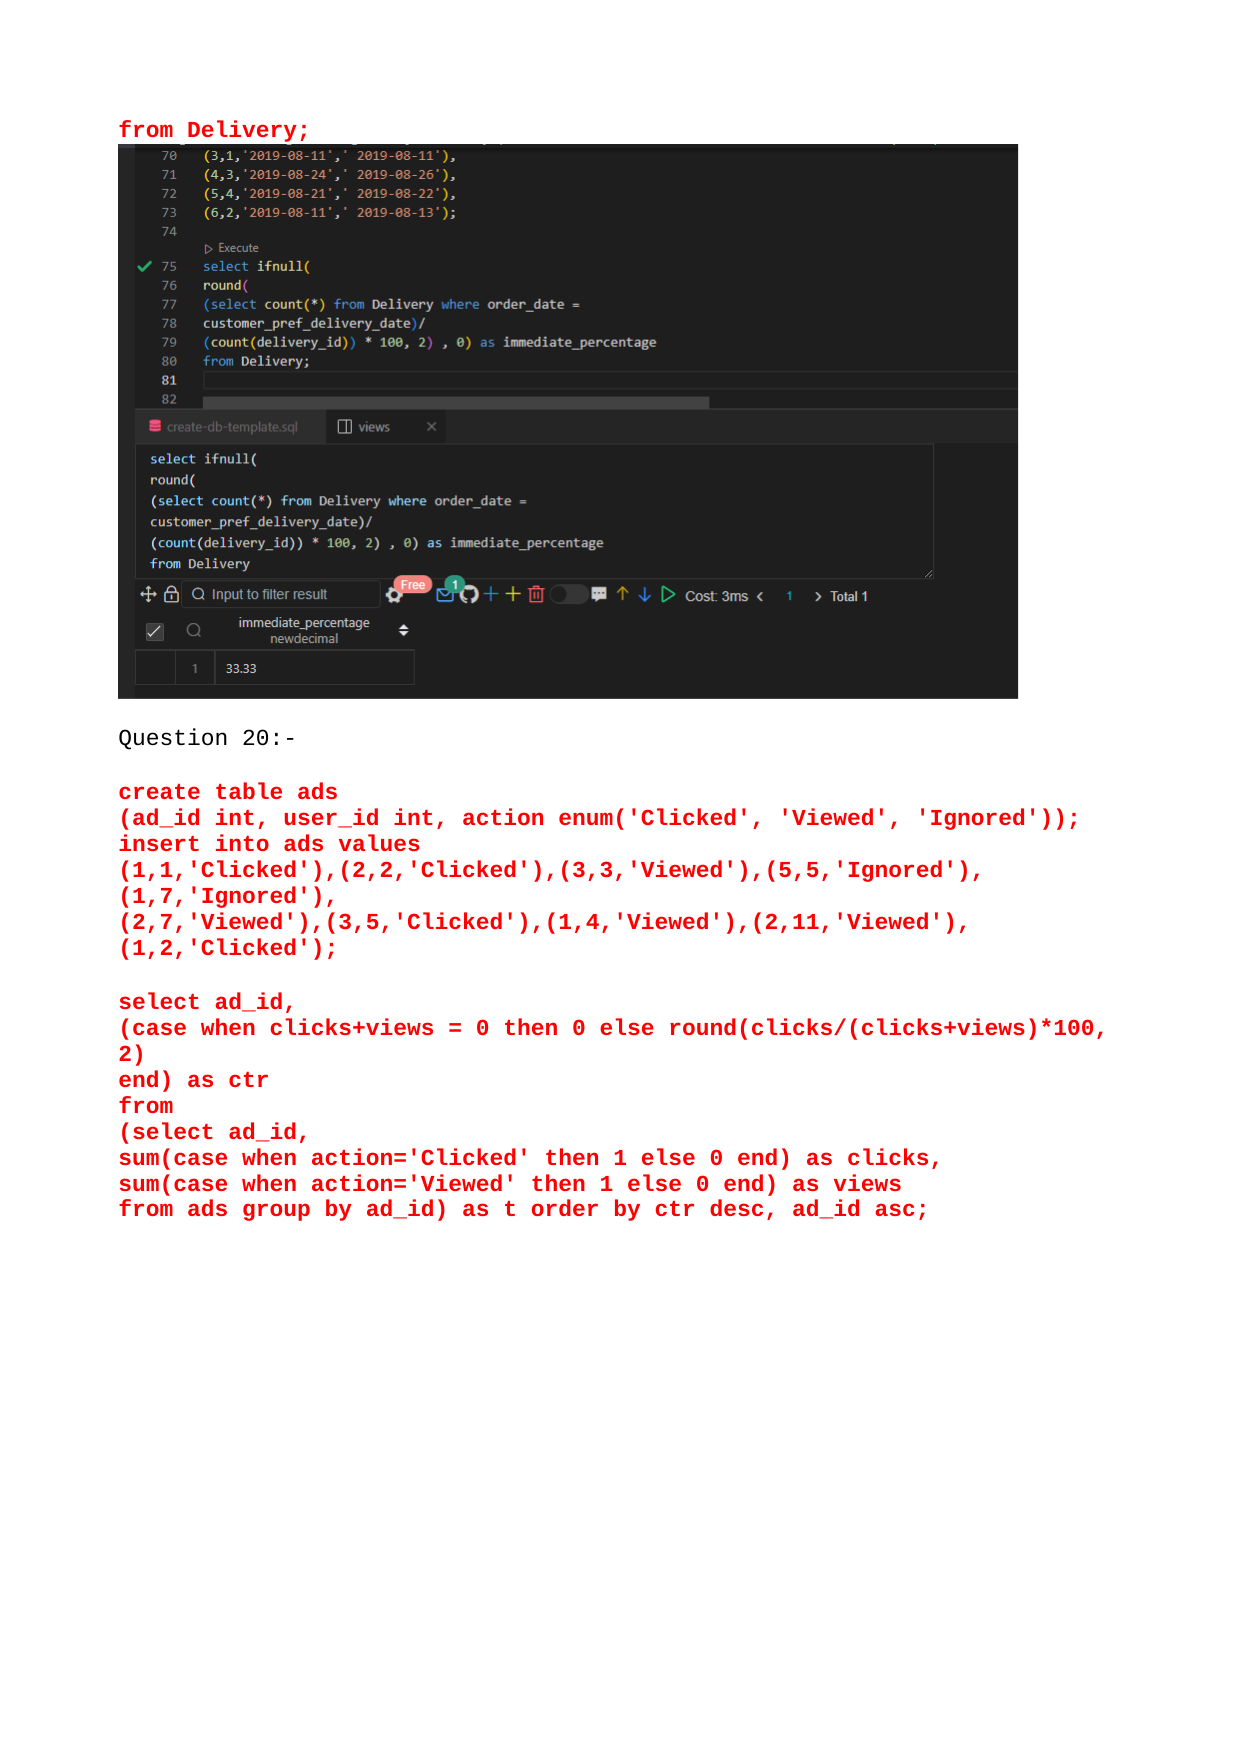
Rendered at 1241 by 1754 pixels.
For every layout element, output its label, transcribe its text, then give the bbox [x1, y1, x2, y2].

text (case when clicks+views = 0 then 0 else round(clicks/(clicks+views)*100, 2) [118, 1016, 1122, 1068]
text from ads group by ad_id) as t order by ctr desc, ad_id asc; [118, 1198, 1122, 1224]
text sum(case when action='Clicked' then 1 else 0 end) as clicks, [118, 1146, 1122, 1172]
text Question 20:- [118, 727, 1122, 753]
text from [118, 1094, 1122, 1120]
text (2,7,'Viewed'),(3,5,'Clicked'),(1,4,'Viewed'),(2,11,'Viewed'),(1,2,'Clicked'); [118, 910, 1122, 962]
text from Delivery; [118, 118, 1122, 144]
text (select ad_id, [118, 1120, 1122, 1146]
text sum(case when action='Viewed' then 1 else 0 end) as views [118, 1172, 1122, 1198]
text (1,1,'Clicked'),(2,2,'Clicked'),(3,3,'Viewed'),(5,5,'Ignored'),(1,7,'Ignored'), [118, 858, 1122, 910]
text insert into ads values [118, 833, 1122, 858]
text create table ads [118, 781, 1122, 807]
text (ad_id int, user_id int, action enum('Clicked', 'Viewed', 'Ignored')); [118, 807, 1122, 833]
text select ad_id, [118, 990, 1122, 1016]
text end) as ctr [118, 1068, 1122, 1094]
